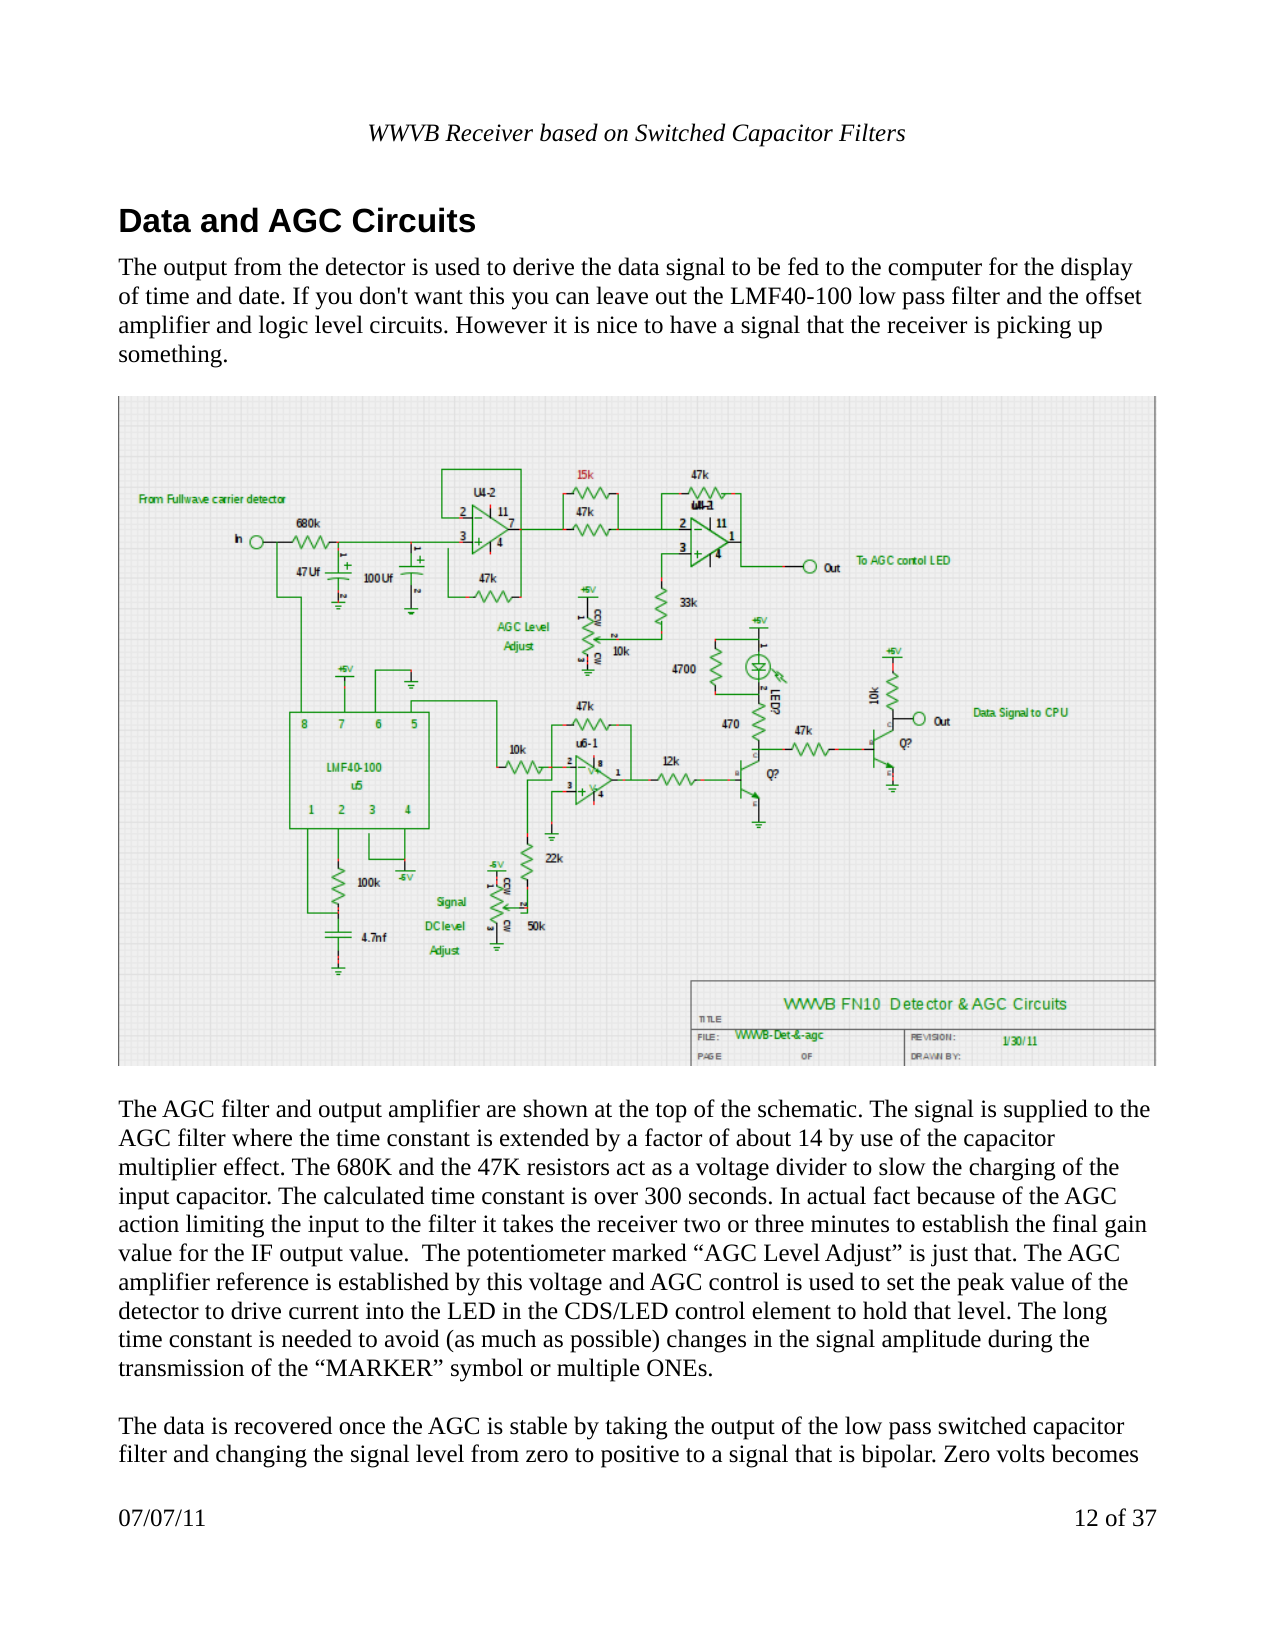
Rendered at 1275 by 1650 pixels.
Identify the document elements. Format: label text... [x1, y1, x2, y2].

text The AGC filter and output amplifier are shown at the top of the schematic. The signal is supplied to the AGC filter where the time constant is extended by a factor of about 14 by use of the capacitor multiplier effect. The 680K and the 47K resistors act as a voltage divider to slow the charging of the input capacitor. The calculated time constant is over 300 seconds. In actual fact because of the AGC action limiting the input to the filter it takes the receiver two or three minutes to establish the final gain value for the IF output value. The potentiometer marked “AGC Level Adjust” is just that. The AGC amplifier reference is established by this voltage and AGC control is used to set the peak value of the detector to drive current into the LED in the CDS/LED control element to hold that level. The long time constant is needed to avoid (as much as possible) changes in the signal amplitude during the transmission of the “MARKER” symbol or multiple ONEs. [118, 1094, 1157, 1382]
subtitle Data and AGC Circuits [118, 201, 1157, 240]
picture [118, 396, 1157, 1066]
text The data is recovered once the AGC is stable by taking the output of the low pass switched capacitor filter and changing the signal level from zero to positive to a signal that is bipolar. Zero volts becomes [118, 1411, 1157, 1468]
text The output from the detector is used to derive the data signal to be fed to the computer for the display of time and date. If you don't want this you can leave out the LMF40-100 low pass filter and the offset amplifier and logic level circuits. However it is nice to have a signal that the receiver is picking up something. [118, 252, 1157, 367]
